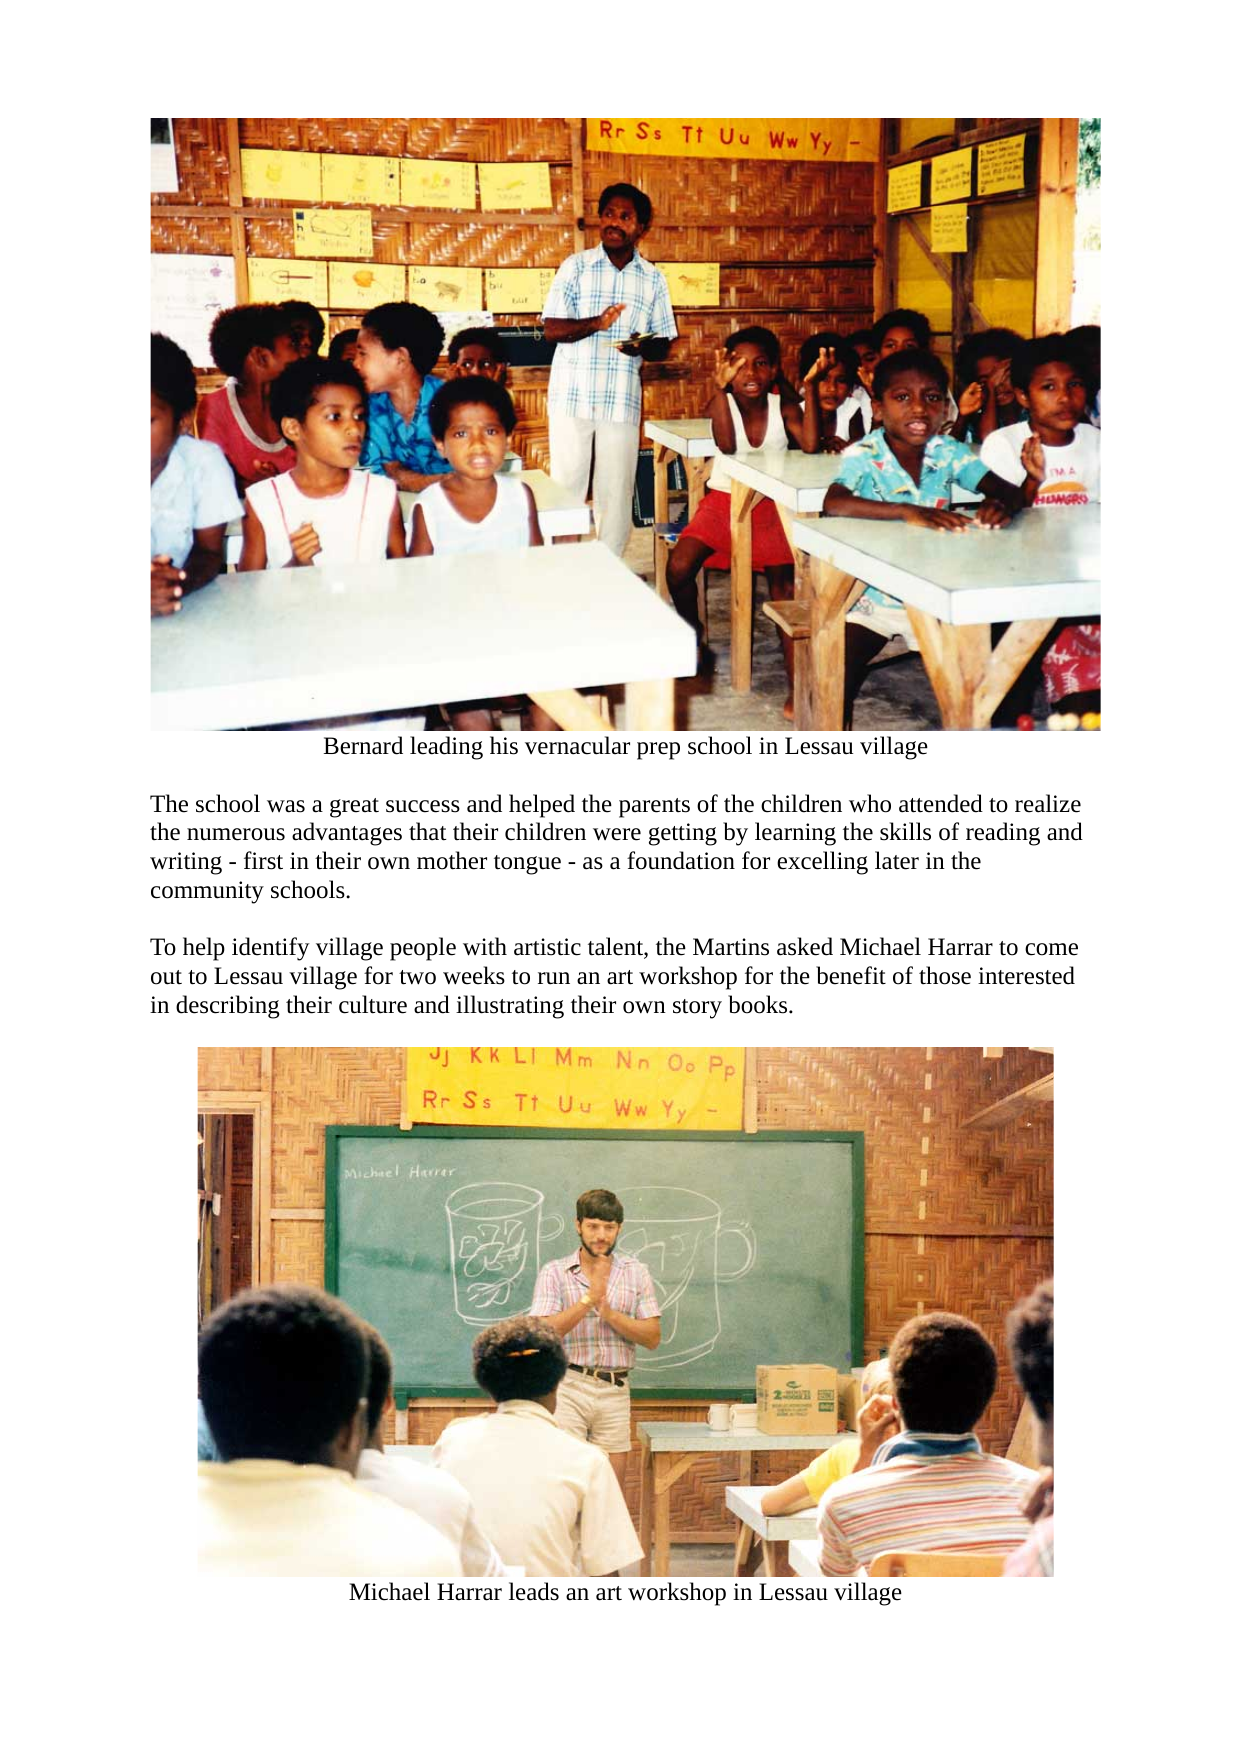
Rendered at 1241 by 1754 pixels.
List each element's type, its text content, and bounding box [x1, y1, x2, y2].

table_header [138, 119, 150, 731]
table_header [1054, 1048, 1113, 1577]
table_header [138, 1048, 197, 1577]
text To help identify village people with artistic talent, the Martins asked Michael Harrar to come out to Lessau village for two weeks to run an art workshop for the benefit of those interested in describing their culture and illustrating their own story books. [150, 932, 1090, 1019]
picture [150, 118, 1101, 731]
table_cell Michael Harrar leads an art workshop in Lessau village [138, 1577, 1113, 1605]
table_cell Bernard leading his vernacular prep school in Lessau village [138, 731, 1113, 760]
picture [197, 1047, 1054, 1577]
table_header [1101, 119, 1113, 731]
text The school was a great success and helped the parents of the children who attended to realize the numerous advantages that their children were getting by learning the skills of reading and writing - first in their own mother tongue - as a foundation for excelling later in the community schools. [150, 789, 1090, 904]
